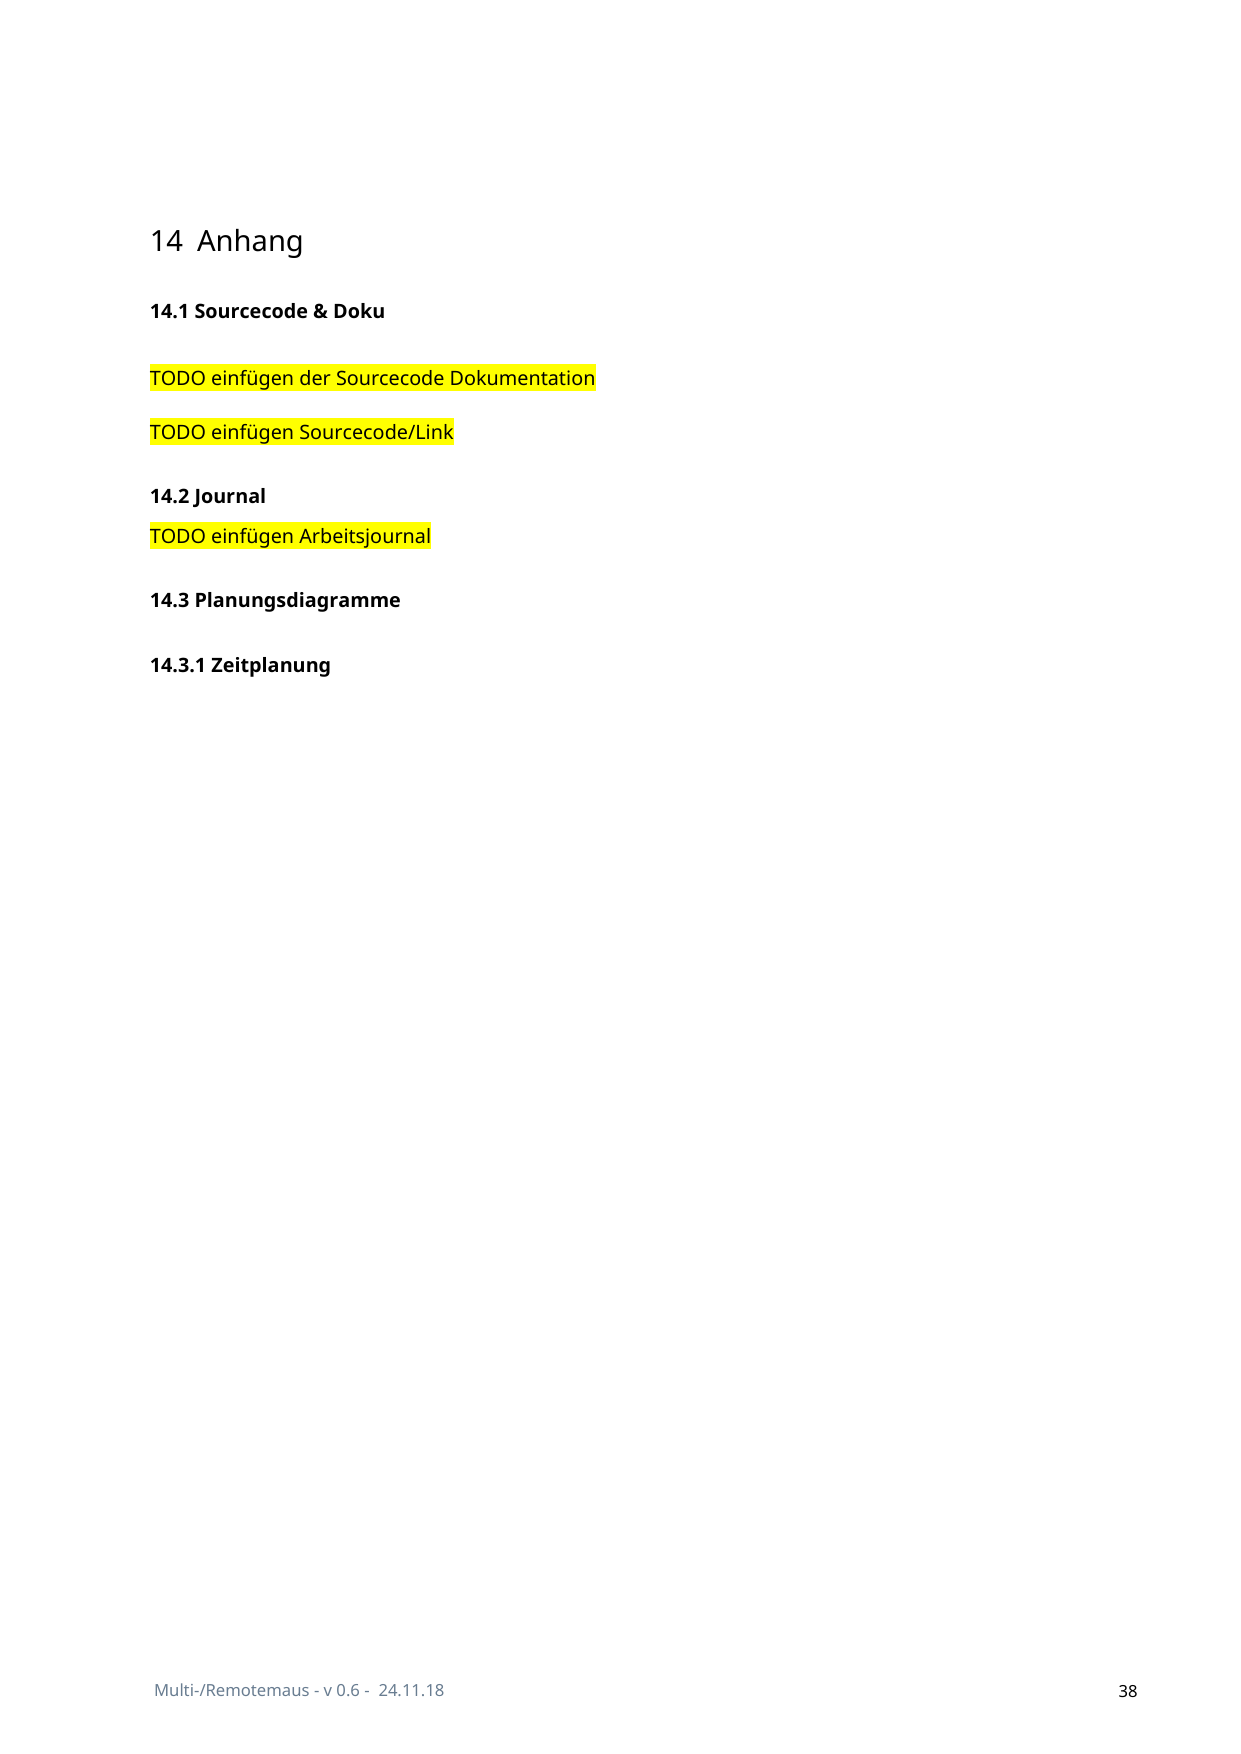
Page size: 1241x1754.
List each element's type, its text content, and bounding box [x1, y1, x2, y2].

subtitle Journal [149, 483, 1136, 510]
text TODO einfügen der Sourcecode Dokumentation [149, 364, 1136, 391]
subtitle Zeitplanung [149, 651, 1136, 678]
text TODO einfügen Sourcecode/Link [149, 418, 1136, 445]
text TODO einfügen Arbeitsjournal [149, 522, 1136, 549]
subtitle Anhang [149, 221, 1136, 260]
subtitle Sourcecode & Doku [149, 298, 1136, 325]
subtitle Planungsdiagramme [149, 587, 1136, 614]
